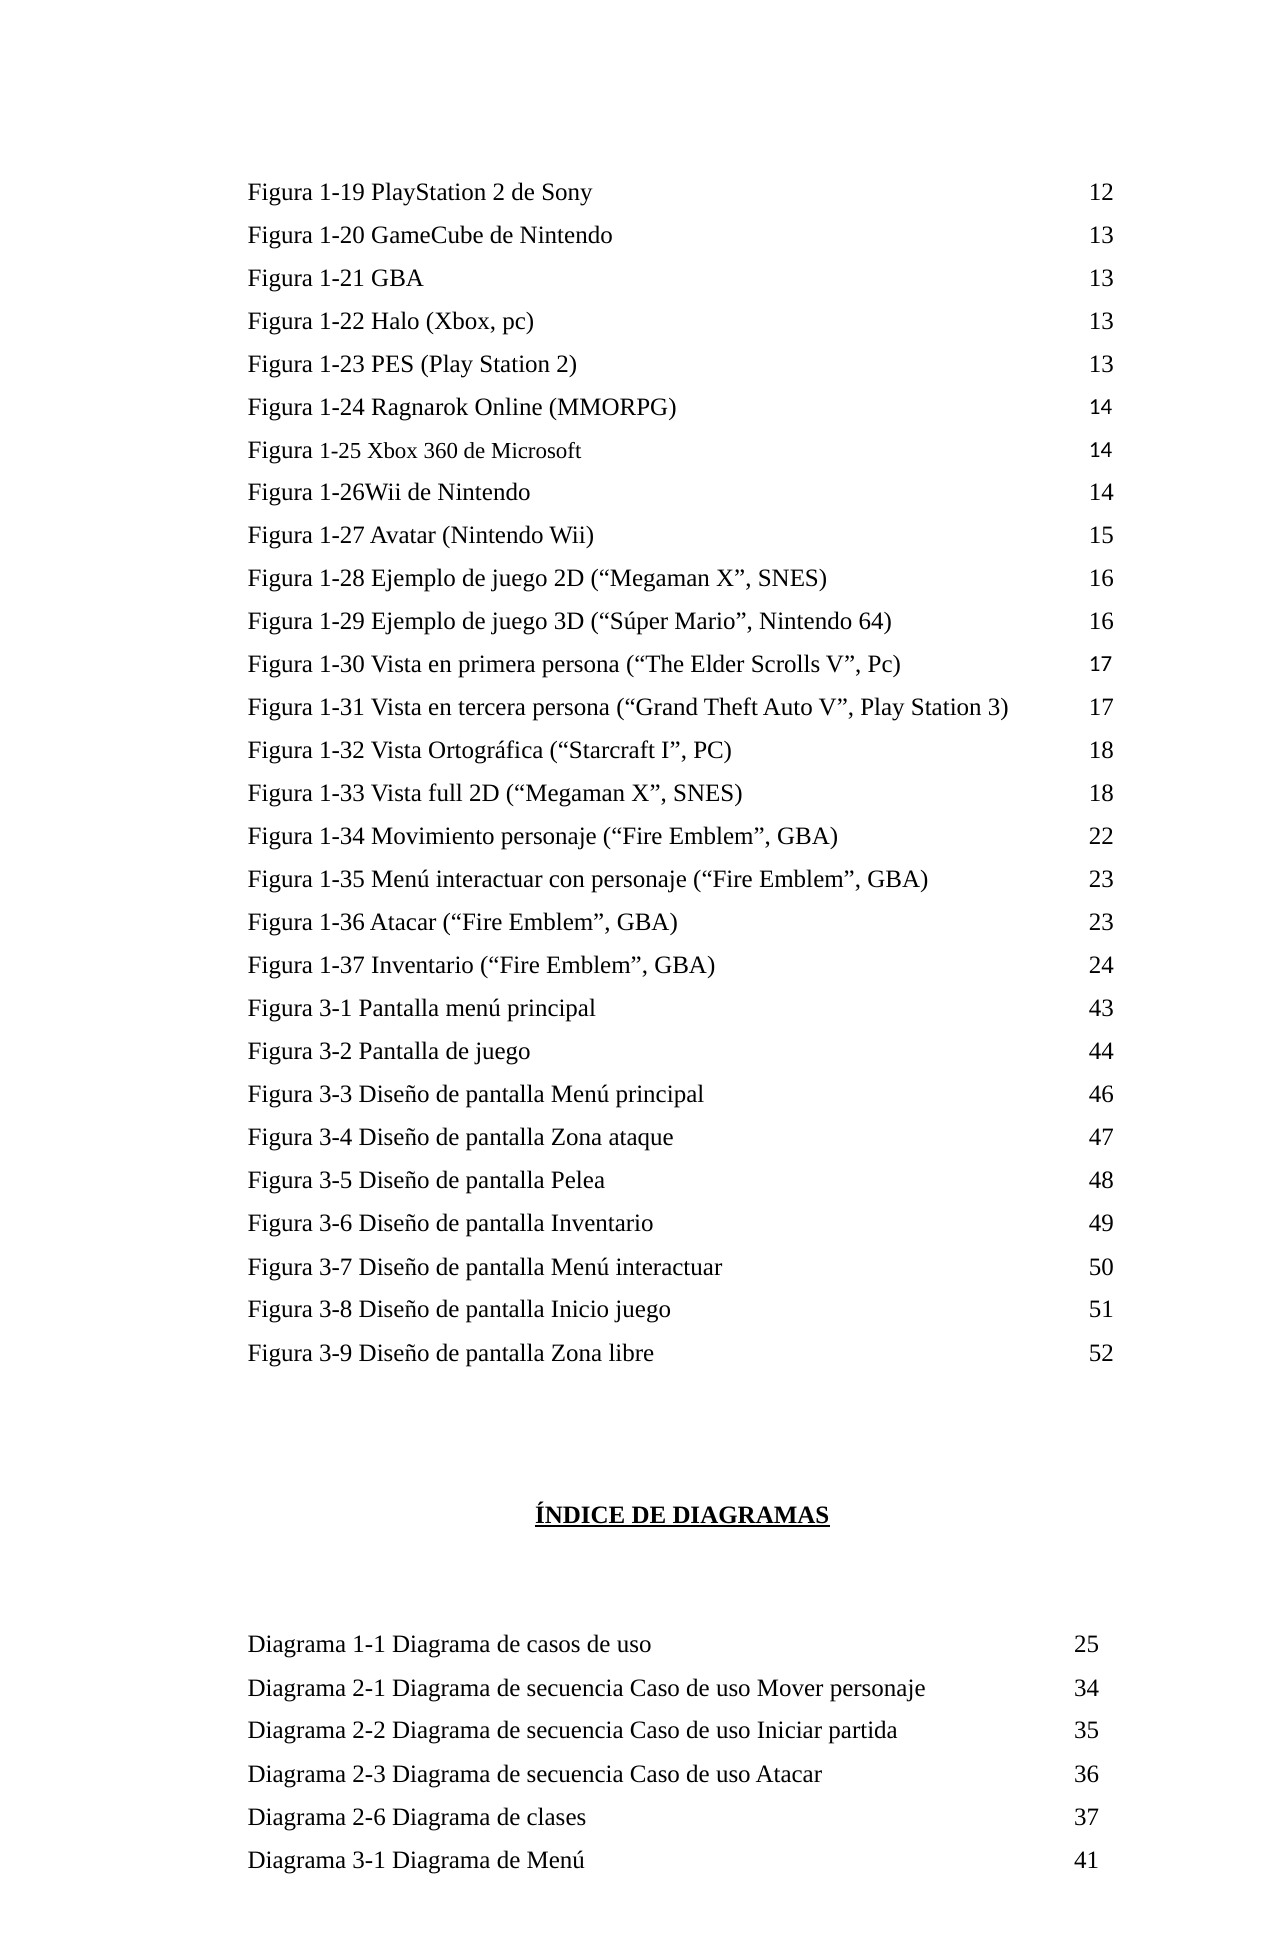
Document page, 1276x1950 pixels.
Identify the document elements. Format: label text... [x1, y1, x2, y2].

table_cell Figura 1-27 Avatar (Nintendo Wii) [236, 520, 1077, 563]
table_header Diagrama 1-1 Diagrama de casos de uso [236, 1630, 1063, 1673]
table_cell Figura 3-8 Diseño de pantalla Inicio juego [236, 1295, 1077, 1338]
table_cell 24 [1078, 950, 1126, 993]
table_cell 13 [1078, 220, 1126, 263]
table_cell Figura 1-19 PlayStation 2 de Sony [236, 177, 1077, 220]
table_cell Figura 3-3 Diseño de pantalla Menú principal [236, 1080, 1077, 1122]
table_cell 46 [1078, 1080, 1126, 1122]
table_cell 13 [1078, 263, 1126, 306]
table_cell Figura 1-25 Xbox 360 de Microsoft [236, 435, 1077, 477]
table_cell 50 [1078, 1252, 1126, 1294]
table_cell Figura 1-22 Halo (Xbox, pc) [236, 306, 1077, 349]
table_cell 34 [1063, 1673, 1126, 1716]
table_cell Figura 3-5 Diseño de pantalla Pelea [236, 1166, 1077, 1208]
table_cell Figura 1-24 Ragnarok Online (MMORPG) [236, 392, 1077, 435]
table_cell Figura 3-1 Pantalla menú principal [236, 994, 1077, 1036]
table_cell 14 [1078, 435, 1126, 477]
table_cell Figura 1-34 Movimiento personaje (“Fire Emblem”, GBA) [236, 821, 1077, 864]
table_cell 48 [1078, 1166, 1126, 1208]
table_cell Figura 1-28 Ejemplo de juego 2D (“Megaman X”, SNES) [236, 563, 1077, 606]
table_cell 14 [1078, 477, 1126, 520]
table_cell 17 [1078, 649, 1126, 692]
table_cell Figura 1-31 Vista en tercera persona (“Grand Theft Auto V”, Play Station 3) [236, 692, 1077, 735]
table_cell Diagrama 3-1 Diagrama de Menú [236, 1845, 1063, 1873]
table_cell Figura 3-6 Diseño de pantalla Inventario [236, 1209, 1077, 1252]
table_cell 41 [1063, 1845, 1126, 1873]
table_cell 52 [1078, 1338, 1126, 1381]
table_cell 23 [1078, 864, 1126, 907]
table_cell Figura 3-4 Diseño de pantalla Zona ataque [236, 1123, 1077, 1166]
table_cell Figura 1-23 PES (Play Station 2) [236, 349, 1077, 392]
table_cell Figura 1-29 Ejemplo de juego 3D (“Súper Mario”, Nintendo 64) [236, 606, 1077, 649]
table_cell Figura 3-7 Diseño de pantalla Menú interactuar [236, 1252, 1077, 1294]
table_cell 13 [1078, 349, 1126, 392]
table_cell 15 [1078, 520, 1126, 563]
table_cell 44 [1078, 1036, 1126, 1079]
table_cell Diagrama 2-3 Diagrama de secuencia Caso de uso Atacar [236, 1759, 1063, 1802]
table_cell Figura 1-35 Menú interactuar con personaje (“Fire Emblem”, GBA) [236, 864, 1077, 907]
table_cell Figura 3-9 Diseño de pantalla Zona libre [236, 1338, 1077, 1381]
table_cell Figura 1-20 GameCube de Nintendo [236, 220, 1077, 263]
table_cell 49 [1078, 1209, 1126, 1252]
table_cell 51 [1078, 1295, 1126, 1338]
table_cell Figura 1-37 Inventario (“Fire Emblem”, GBA) [236, 950, 1077, 993]
table_cell 14 [1078, 392, 1126, 435]
table_header 25 [1063, 1630, 1126, 1673]
table_cell Figura 1-26Wii de Nintendo [236, 477, 1077, 520]
table_cell 18 [1078, 778, 1126, 821]
table_cell 12 [1078, 177, 1126, 220]
table_cell 36 [1063, 1759, 1126, 1802]
table_cell Diagrama 2-1 Diagrama de secuencia Caso de uso Mover personaje [236, 1673, 1063, 1716]
table_cell Figura 1-36 Atacar (“Fire Emblem”, GBA) [236, 908, 1077, 950]
table_cell Figura 1-21 GBA [236, 263, 1077, 306]
table_cell 13 [1078, 306, 1126, 349]
table_cell 43 [1078, 994, 1126, 1036]
table_cell 22 [1078, 821, 1126, 864]
table_cell 37 [1063, 1802, 1126, 1845]
table_cell Diagrama 2-6 Diagrama de clases [236, 1802, 1063, 1845]
table_cell 18 [1078, 735, 1126, 778]
table_cell 47 [1078, 1123, 1126, 1166]
table_cell 35 [1063, 1716, 1126, 1759]
table_cell Diagrama 2-2 Diagrama de secuencia Caso de uso Iniciar partida [236, 1716, 1063, 1759]
table_cell 16 [1078, 606, 1126, 649]
table_cell 16 [1078, 563, 1126, 606]
table_cell Figura 1-33 Vista full 2D (“Megaman X”, SNES) [236, 778, 1077, 821]
table_cell 23 [1078, 908, 1126, 950]
table_cell Figura 1-30 Vista en primera persona (“The Elder Scrolls V”, Pc) [236, 649, 1077, 692]
table_cell Figura 3-2 Pantalla de juego [236, 1036, 1077, 1079]
table_cell 17 [1078, 692, 1126, 735]
subtitle ÍNDICE DE DIAGRAMAS [236, 1500, 1128, 1529]
table_cell Figura 1-32 Vista Ortográfica (“Starcraft I”, PC) [236, 735, 1077, 778]
